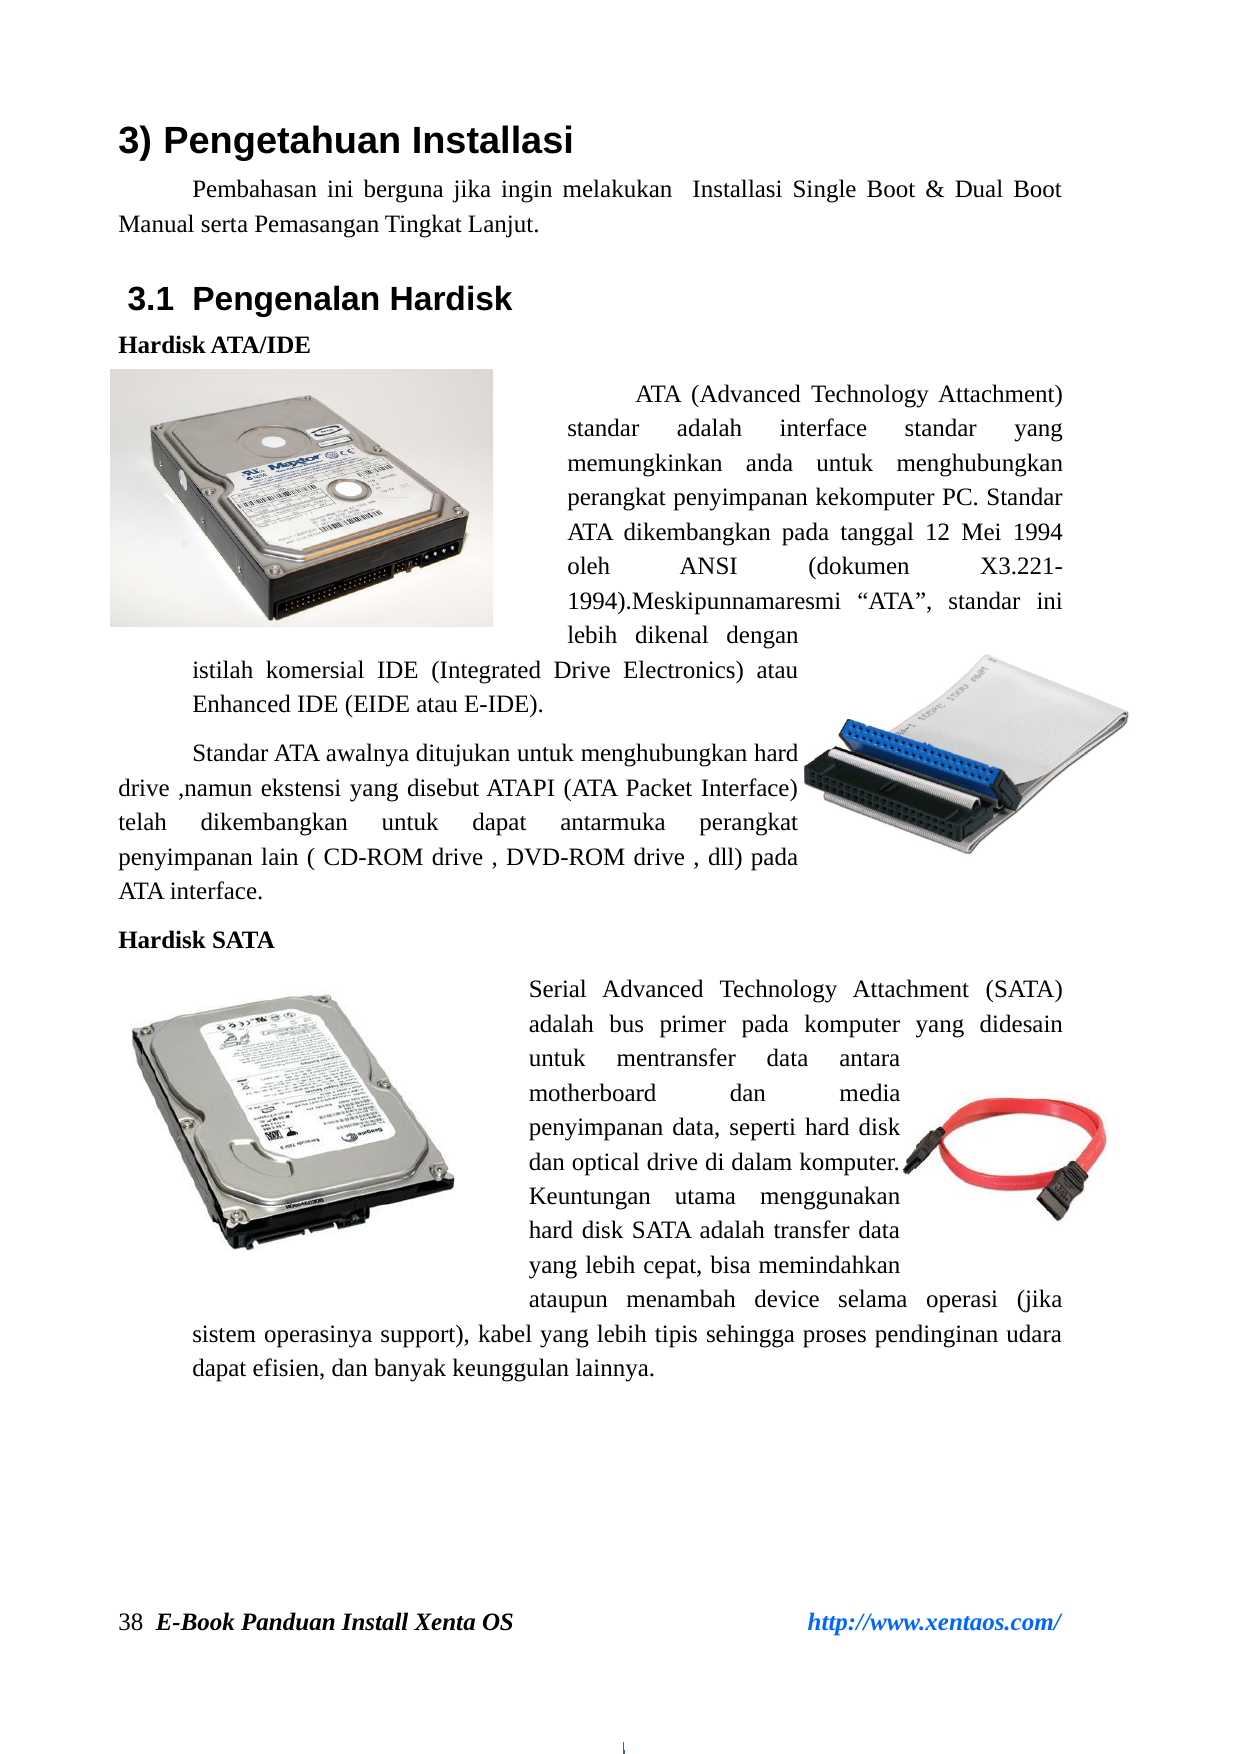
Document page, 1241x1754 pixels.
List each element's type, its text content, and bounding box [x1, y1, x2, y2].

subtitle Pengenalan Hardisk [118, 279, 1063, 317]
text ATA (Advanced Technology Attachment) standar adalah interface standar yang memungkinkan anda untuk menghubungkan perangkat penyimpanan kekomputer PC. Standar ATA dikembangkan pada tanggal 12 Mei 1994 oleh ANSI (dokumen X3.221-1994).Meskipunnamaresmi “ATA”, standar ini lebih dikenal dengan istilah komersial IDE (Integrated Drive Electronics) atau Enhanced IDE (EIDE atau E-IDE). [192, 379, 1063, 718]
text Hardisk SATA [118, 925, 1063, 954]
text Pembahasan ini berguna jika ingin melakukan Installasi Single Boot & Dual Boot Manual serta Pemasangan Tingkat Lanjut. [118, 174, 1063, 237]
picture [798, 648, 1132, 858]
picture [130, 961, 455, 1286]
picture [900, 1048, 1109, 1257]
text Standar ATA awalnya ditujukan untuk menghubungkan hard drive ,namun ekstensi yang disebut ATAPI (ATA Packet Interface) telah dikembangkan untuk dapat antarmuka perangkat penyimpanan lain ( CD-ROM drive , DVD-ROM drive , dll) pada ATA interface. [118, 738, 1063, 905]
picture [110, 369, 494, 627]
subtitle Pengetahuan Installasi [118, 118, 1063, 162]
text Hardisk ATA/IDE [118, 330, 1063, 358]
text Serial Advanced Technology Attachment (SATA) adalah bus primer pada komputer yang didesain untuk mentransfer data antara motherboard dan media penyimpanan data, seperti hard disk dan optical drive di dalam komputer. Keuntungan utama menggunakan hard disk SATA adalah transfer data yang lebih cepat, bisa memindahkan ataupun menambah device selama operasi (jika sistem operasinya support), kabel yang lebih tipis sehingga proses pendinginan udara dapat efisien, dan banyak keunggulan lainnya. [192, 974, 1063, 1382]
